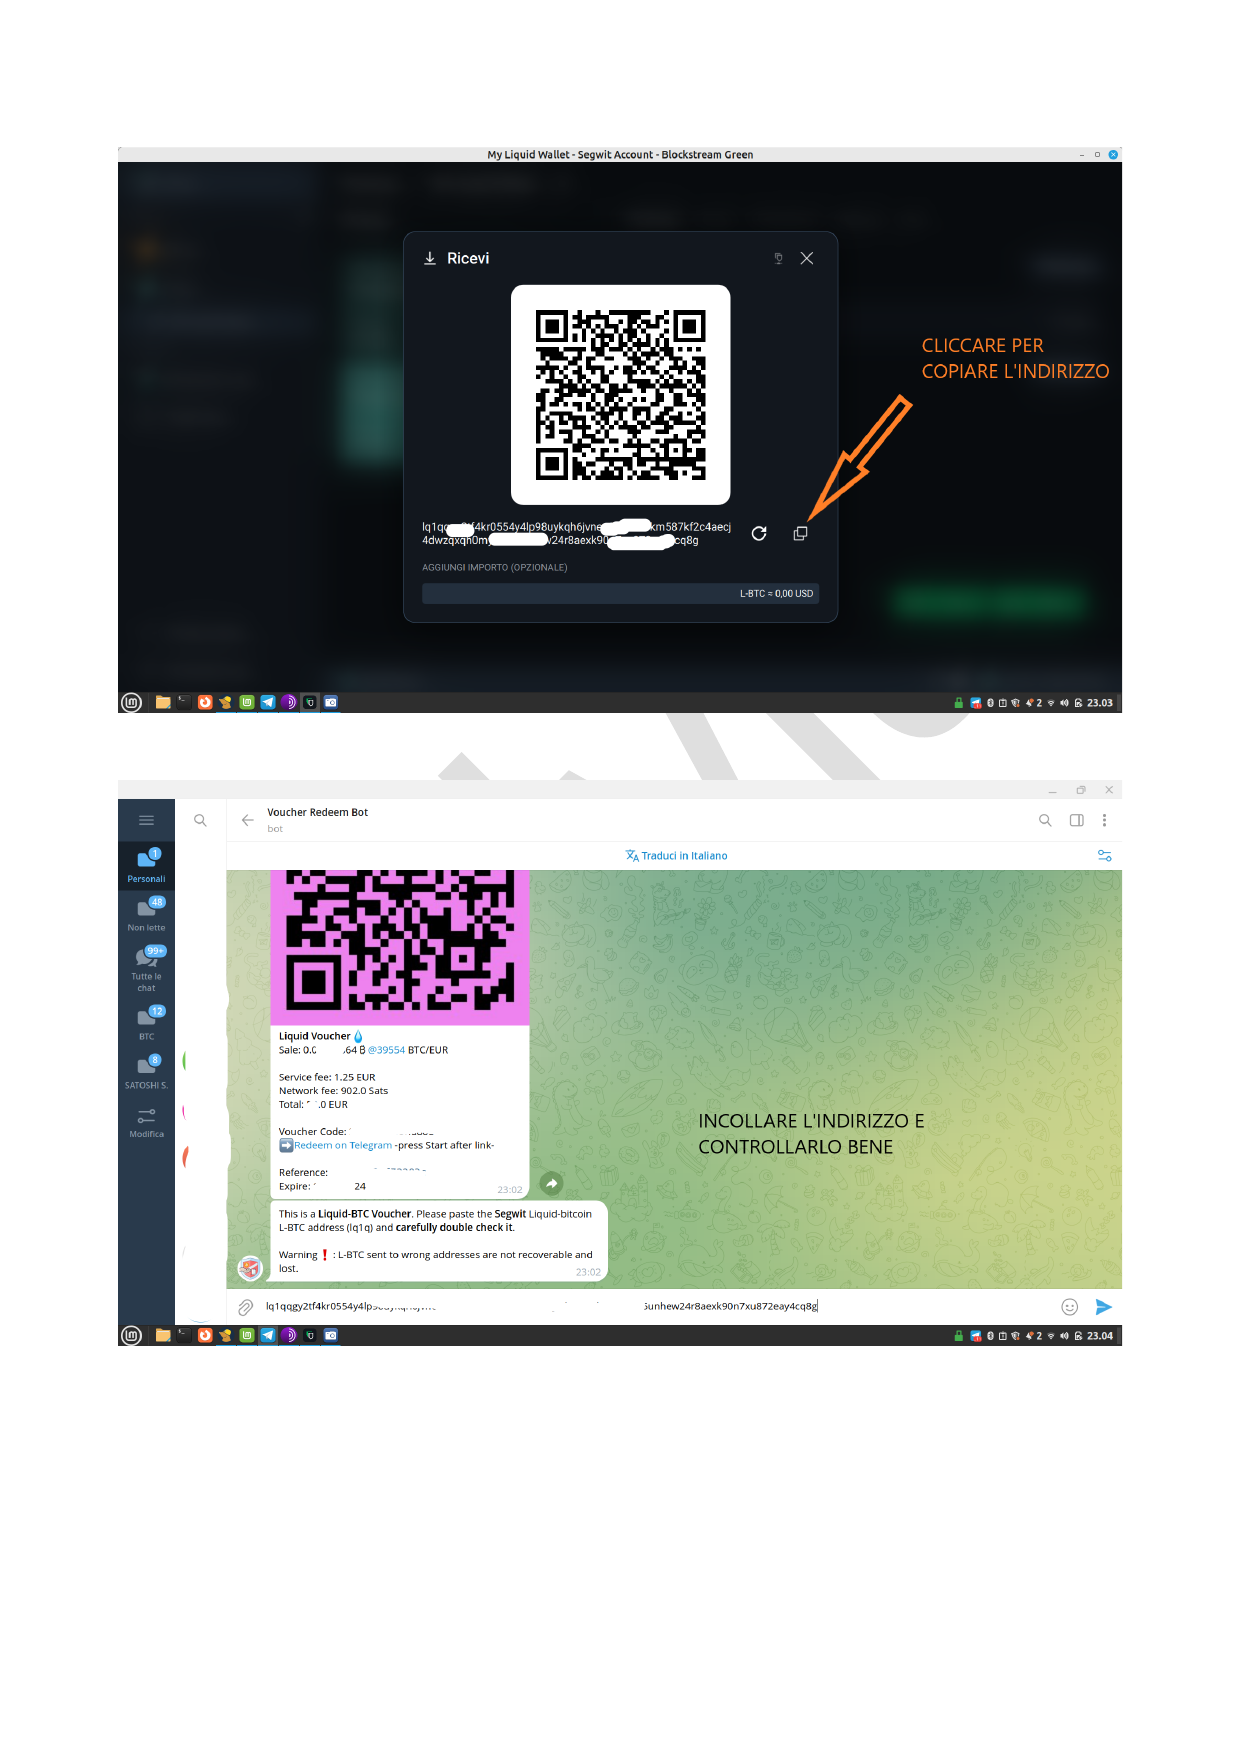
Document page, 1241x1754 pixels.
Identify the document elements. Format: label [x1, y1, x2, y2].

picture [118, 780, 1123, 1346]
picture [118, 147, 1123, 713]
